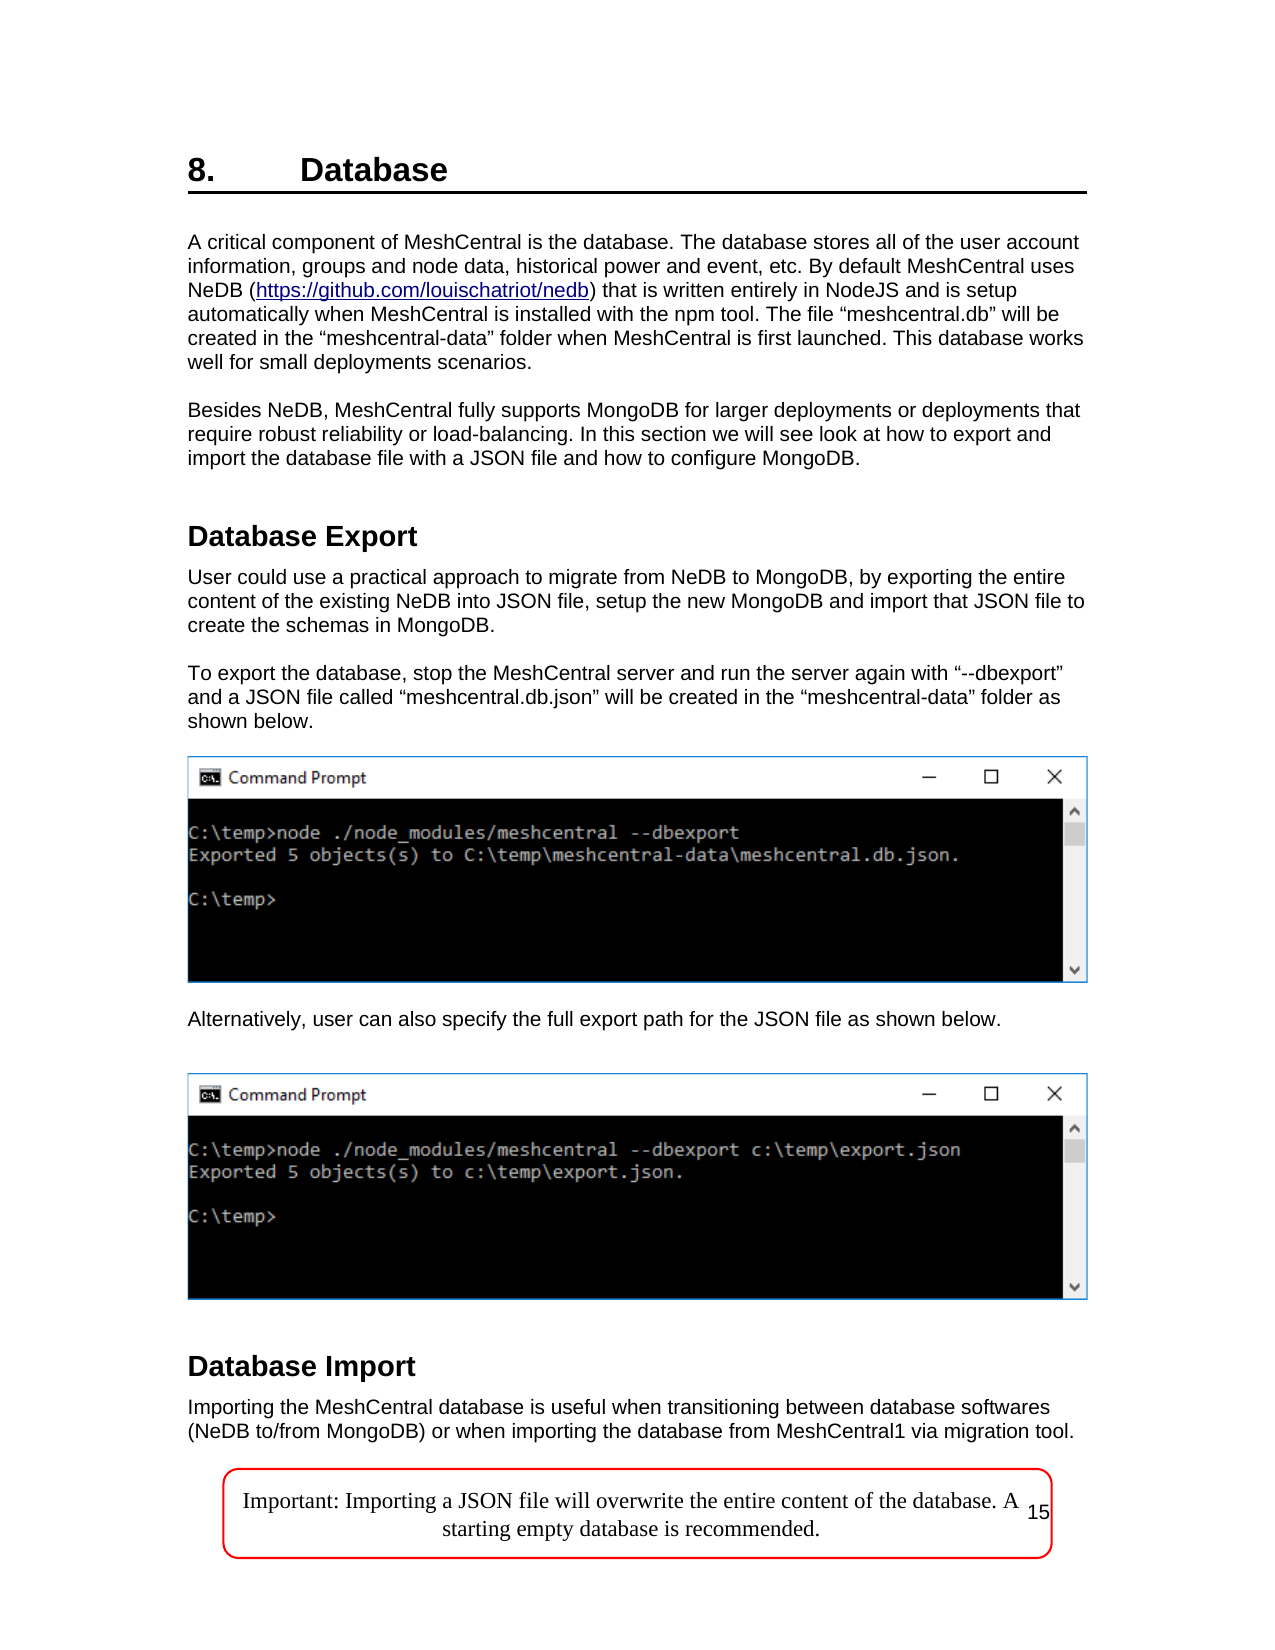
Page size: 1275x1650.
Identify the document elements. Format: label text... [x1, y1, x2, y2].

subtitle Database Import [187, 1349, 1087, 1382]
text User could use a practical approach to migrate from NeDB to MongoDB, by exporting the entire content of the existing NeDB into JSON file, setup the new MongoDB and import that JSON file to create the schemas in MongoDB. [187, 565, 1087, 637]
text Importing the MeshCentral database is useful when transitioning between database softwares (NeDB to/from MongoDB) or when importing the database from MeshCentral1 via migration tool. [187, 1395, 1087, 1443]
text Besides NeDB, MeshCentral fully supports MongoDB for larger deployments or deployments that require robust reliability or load-balancing. In this section we will see look at how to export and import the database file with a JSON file and how to configure MongoDB. [187, 398, 1087, 470]
text Alternatively, user can also specify the full export path for the JSON file as shown below. [187, 1006, 1087, 1030]
text A critical component of MeshCentral is the database. The database stores all of the user account information, groups and node data, historical power and event, etc. By default MeshCentral uses NeDB (https://github.com/louischatriot/nedb) that is written entirely in NodeJS and is setup automatically when MeshCentral is installed with the npm tool. The file “meshcentral.db” will be created in the “meshcentral-data” folder when MeshCentral is first launched. This database works well for small deployments scenarios. [187, 230, 1087, 374]
subtitle Database Export [187, 519, 1087, 552]
subtitle Database [187, 150, 1087, 194]
text To export the database, stop the MeshCentral server and run the server again with “--dbexport” and a JSON file called “meshcentral.db.json” will be created in the “meshcentral-data” folder as shown below. [187, 661, 1087, 732]
